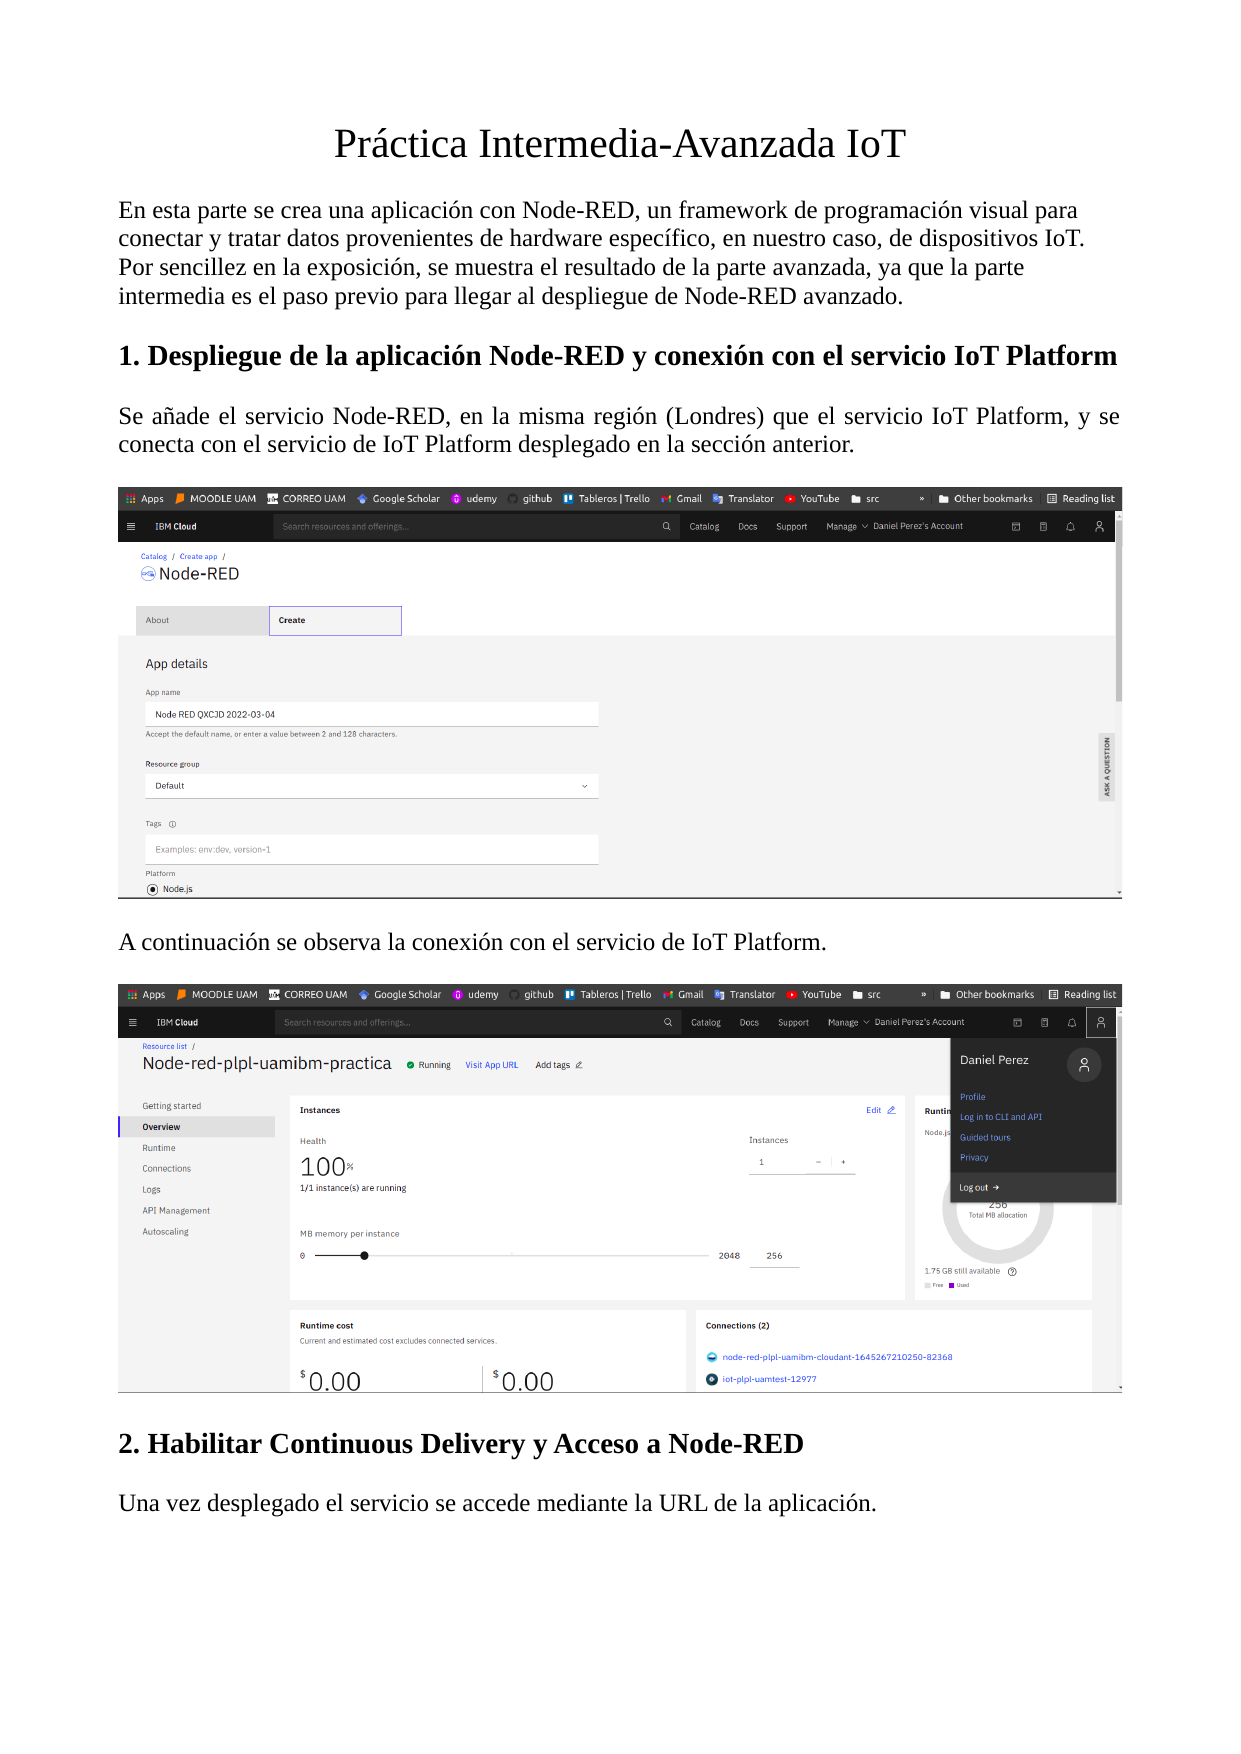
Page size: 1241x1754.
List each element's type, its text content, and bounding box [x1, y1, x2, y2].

text A continuación se observa la conexión con el servicio de IoT Platform. [118, 927, 1122, 956]
picture [118, 984, 1123, 1393]
picture [118, 487, 1123, 899]
text Una vez desplegado el servicio se accede mediante la URL de la aplicación. [118, 1488, 1122, 1517]
text Se añade el servicio Node-RED, en la misma región (Londres) que el servicio IoT Platform, y se conecta con el servicio de IoT Platform desplegado en la sección anterior. [118, 401, 1122, 458]
text En esta parte se crea una aplicación con Node-RED, un framework de programación visual para conectar y tratar datos provenientes de hardware específico, en nuestro caso, de dispositivos IoT. Por sencillez en la exposición, se muestra el resultado de la parte avanzada, ya que la parte intermedia es el paso previo para llegar al despliegue de Node-RED avanzado. [118, 195, 1122, 310]
text 2. Habilitar Continuous Delivery y Acceso a Node-RED [118, 1426, 1122, 1459]
text Práctica Intermedia-Avanzada IoT [118, 118, 1122, 166]
text 1. Despliegue de la aplicación Node-RED y conexión con el servicio IoT Platform [118, 338, 1122, 372]
